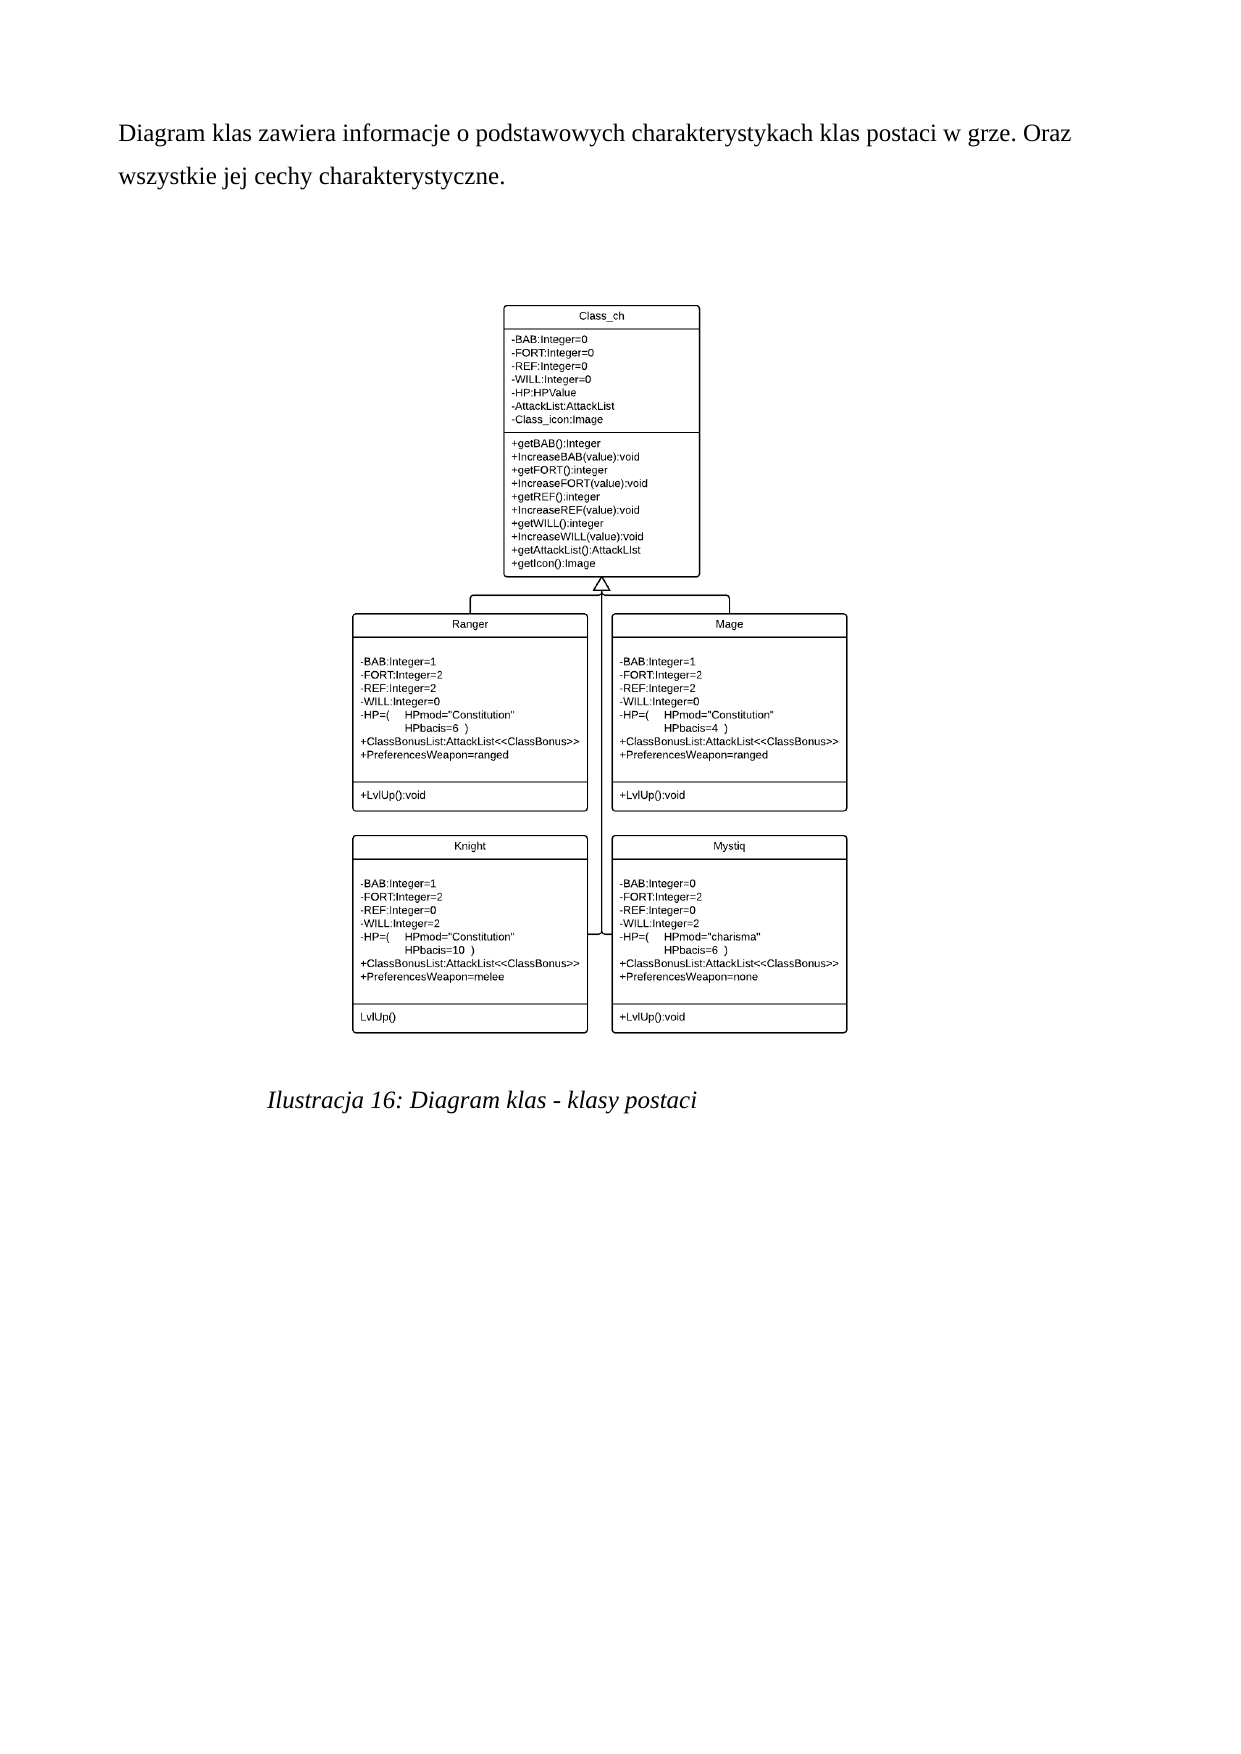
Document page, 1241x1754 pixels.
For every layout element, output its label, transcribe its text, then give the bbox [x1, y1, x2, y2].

text Diagram klas zawiera informacje o podstawowych charakterystykach klas postaci w grze. Oraz wszystkie jej cechy charakterystyczne. [118, 118, 1122, 190]
picture [266, 256, 935, 1085]
text Ilustracja 16: Diagram klas - klasy postaci [267, 1085, 935, 1114]
